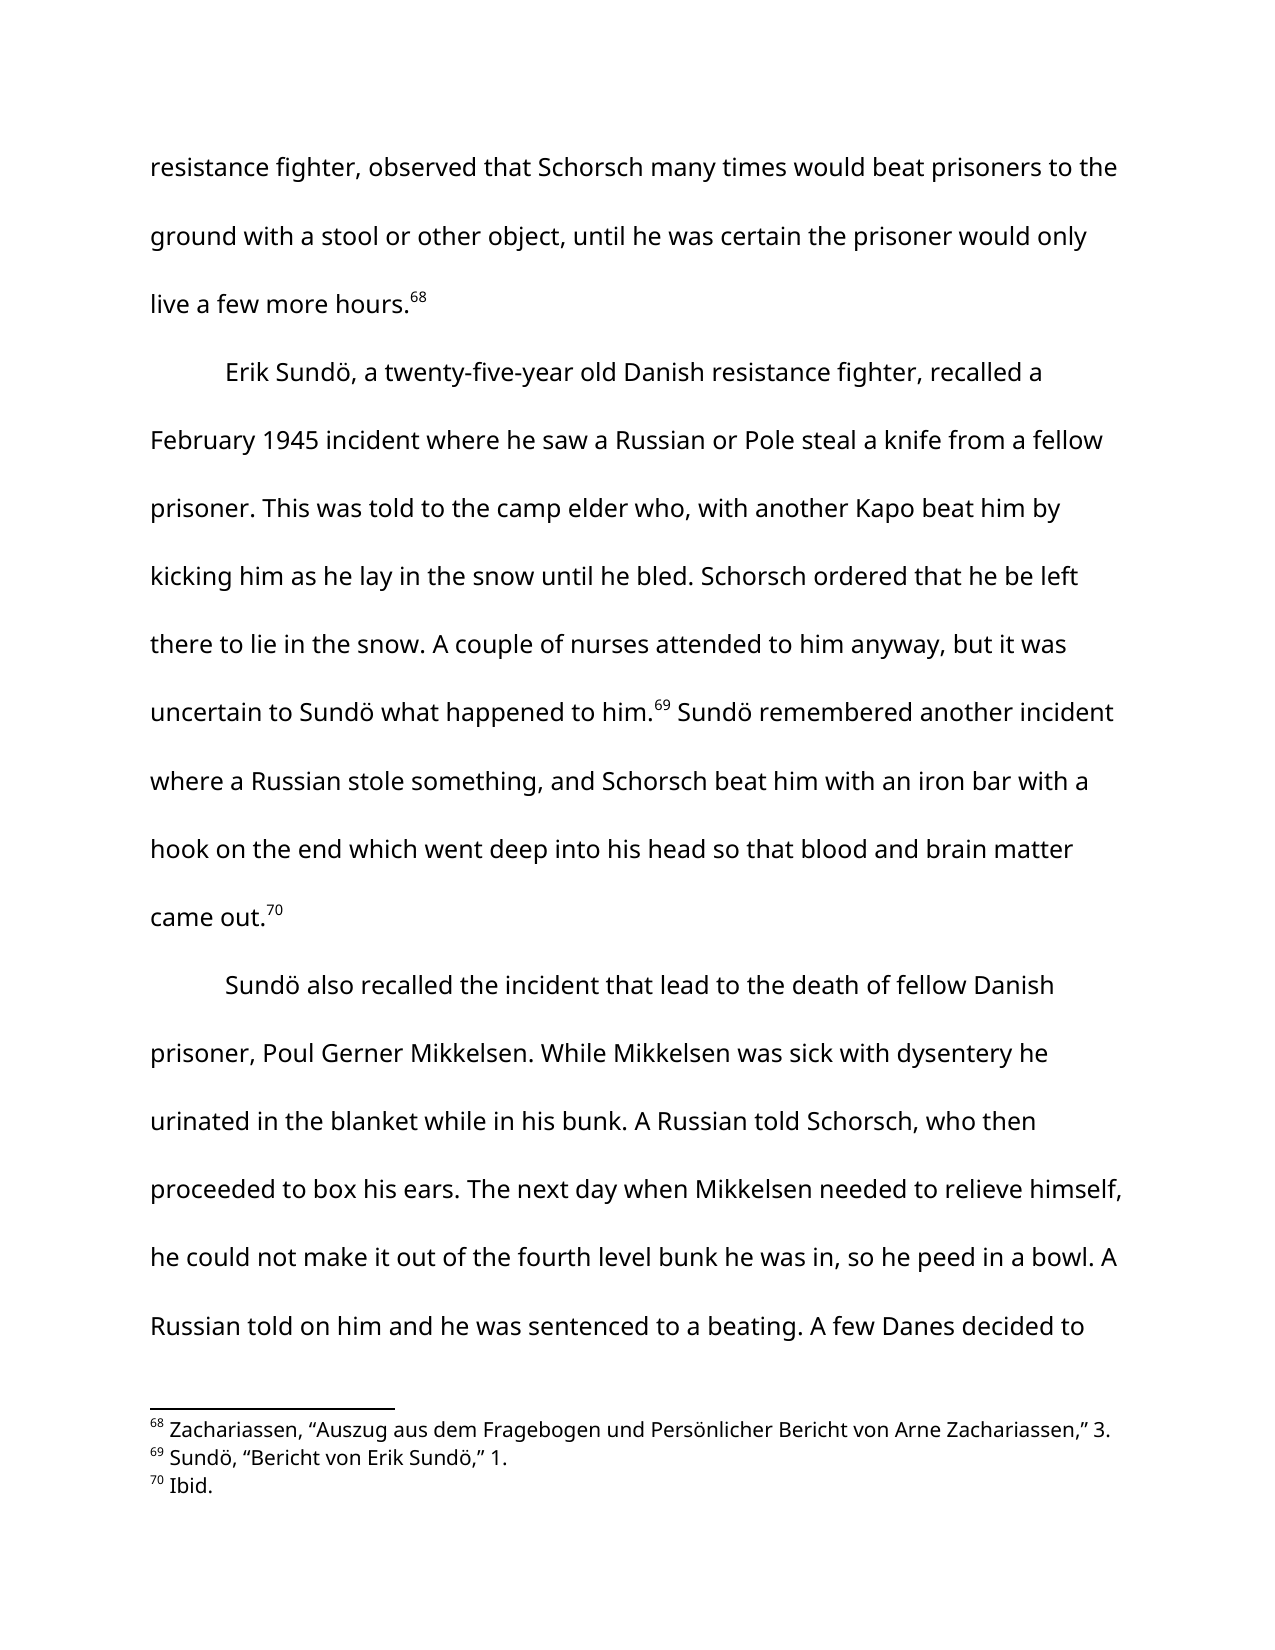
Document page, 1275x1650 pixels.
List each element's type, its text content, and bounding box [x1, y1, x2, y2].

text resistance fighter, observed that Schorsch many times would beat prisoners to the ground with a stool or other object, until he was certain the prisoner would only live a few more hours. [150, 150, 1125, 320]
text Erik Sundö, a twenty-five-year old Danish resistance fighter, recalled a February 1945 incident where he saw a Russian or Pole steal a knife from a fellow prisoner. This was told to the camp elder who, with another Kapo beat him by kicking him as he lay in the snow until he bled. Schorsch ordered that he be left there to lie in the snow. A couple of nurses attended to him anyway, but it was uncertain to Sundö what happened to him. Sundö remembered another incident where a Russian stole something, and Schorsch beat him with an iron bar with a hook on the end which went deep into his head so that blood and brain matter came out. [150, 354, 1125, 933]
text Sundö also recalled the incident that lead to the death of fellow Danish prisoner, Poul Gerner Mikkelsen. While Mikkelsen was sick with dysentery he urinated in the blanket while in his bunk. A Russian told Schorsch, who then proceeded to box his ears. The next day when Mikkelsen needed to relieve himself, he could not make it out of the fourth level bunk he was in, so he peed in a bowl. A Russian told on him and he was sentenced to a beating. A few Danes decided to [150, 967, 1125, 1342]
text Sundö, “Bericht von Erik Sundö,” 1. [150, 1443, 1125, 1472]
text Ibid. [150, 1472, 1125, 1500]
text Zachariassen, “Auszug aus dem Fragebogen und Persönlicher Bericht von Arne Zachariassen,” 3. [150, 1415, 1125, 1443]
